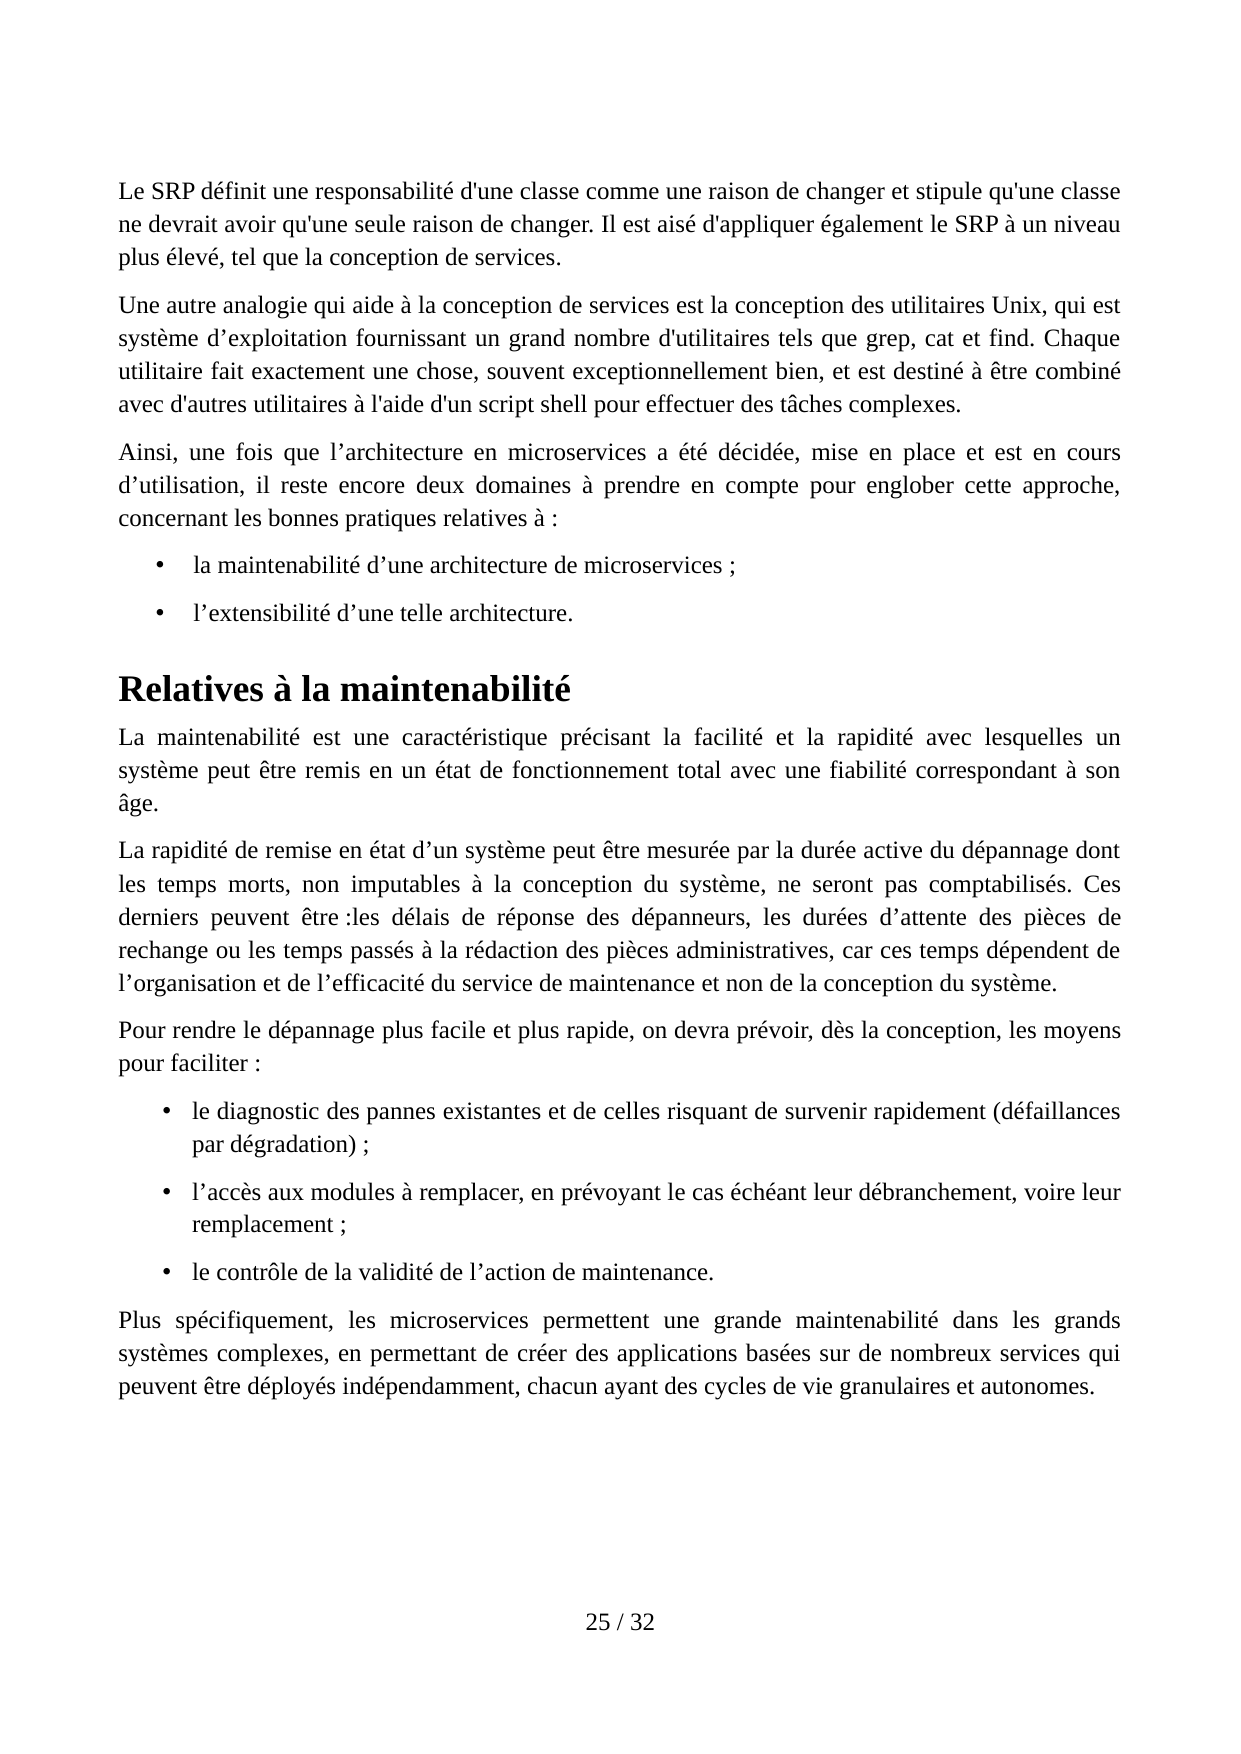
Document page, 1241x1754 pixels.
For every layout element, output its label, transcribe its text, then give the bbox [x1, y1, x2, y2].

text La maintenabilité est une caractéristique précisant la facilité et la rapidité avec lesquelles un système peut être remis en un état de fonctionnement total avec une fiabilité correspondant à son âge. [118, 722, 1122, 817]
list la maintenabilité d’une architecture de microservices ; [156, 550, 1122, 579]
text Ainsi, une fois que l’architecture en microservices a été décidée, mise en place et est en cours d’utilisation, il reste encore deux domaines à prendre en compte pour englober cette approche, concernant les bonnes pratiques relatives à : [118, 437, 1122, 531]
list le diagnostic des pannes existantes et de celles risquant de survenir rapidement (défaillances par dégradation) ; [162, 1096, 1122, 1158]
list le contrôle de la validité de l’action de maintenance. [162, 1257, 1122, 1286]
text Une autre analogie qui aide à la conception de services est la conception des utilitaires Unix, qui est système d’exploitation fournissant un grand nombre d'utilitaires tels que grep, cat et find. Chaque utilitaire fait exactement une chose, souvent exceptionnellement bien, et est destiné à être combiné avec d'autres utilitaires à l'aide d'un script shell pour effectuer des tâches complexes. [118, 290, 1122, 418]
subtitle Relatives à la maintenabilité [118, 666, 1122, 709]
text Plus spécifiquement, les microservices permettent une grande maintenabilité dans les grands systèmes complexes, en permettant de créer des applications basées sur de nombreux services qui peuvent être déployés indépendamment, chacun ayant des cycles de vie granulaires et autonomes. [118, 1305, 1122, 1399]
text Le SRP définit une responsabilité d'une classe comme une raison de changer et stipule qu'une classe ne devrait avoir qu'une seule raison de changer. Il est aisé d'appliquer également le SRP à un niveau plus élevé, tel que la conception de services. [118, 176, 1122, 271]
text Pour rendre le dépannage plus facile et plus rapide, on devra prévoir, dès la conception, les moyens pour faciliter : [118, 1015, 1122, 1077]
list l’extensibilité d’une telle architecture. [156, 598, 1122, 627]
text La rapidité de remise en état d’un système peut être mesurée par la durée active du dépannage dont les temps morts, non imputables à la conception du système, ne seront pas comptabilisés. Ces derniers peuvent être :les délais de réponse des dépanneurs, les durées d’attente des pièces de rechange ou les temps passés à la rédaction des pièces administratives, car ces temps dépendent de l’organisation et de l’efficacité du service de maintenance et non de la conception du système. [118, 836, 1122, 996]
list l’accès aux modules à remplacer, en prévoyant le cas échéant leur débranchement, voire leur remplacement ; [162, 1177, 1122, 1238]
